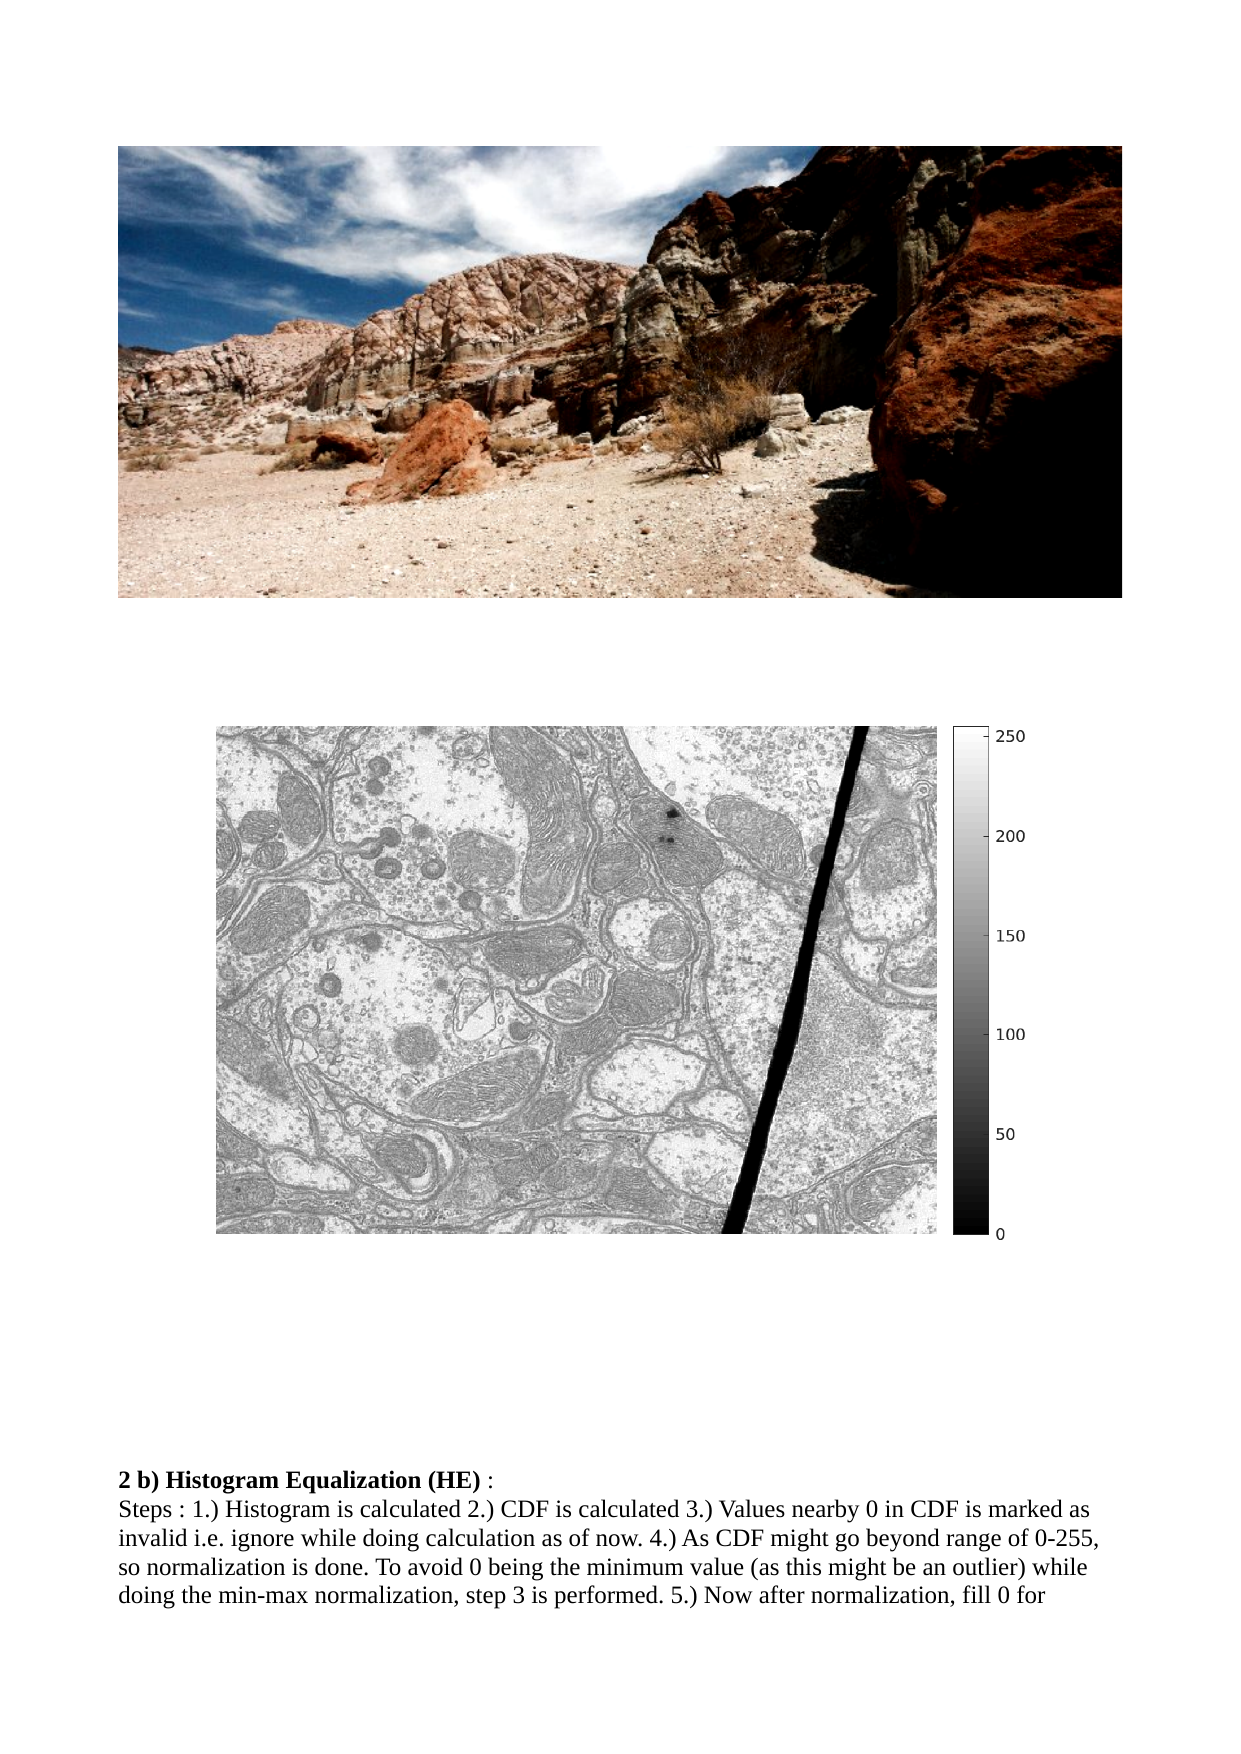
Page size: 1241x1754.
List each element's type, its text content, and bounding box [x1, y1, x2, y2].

text 2 b) Histogram Equalization (HE) : [118, 1466, 1122, 1494]
picture [118, 146, 1123, 598]
picture [118, 626, 1123, 1380]
text Steps : 1.) Histogram is calculated 2.) CDF is calculated 3.) Values nearby 0 in CDF is marked as invalid i.e. ignore while doing calculation as of now. 4.) As CDF might go beyond range of 0-255, so normalization is done. To avoid 0 being the minimum value (as this might be an outlier) while doing the min-max normalization, step 3 is performed. 5.) Now after normalization, fill 0 for [118, 1494, 1122, 1609]
